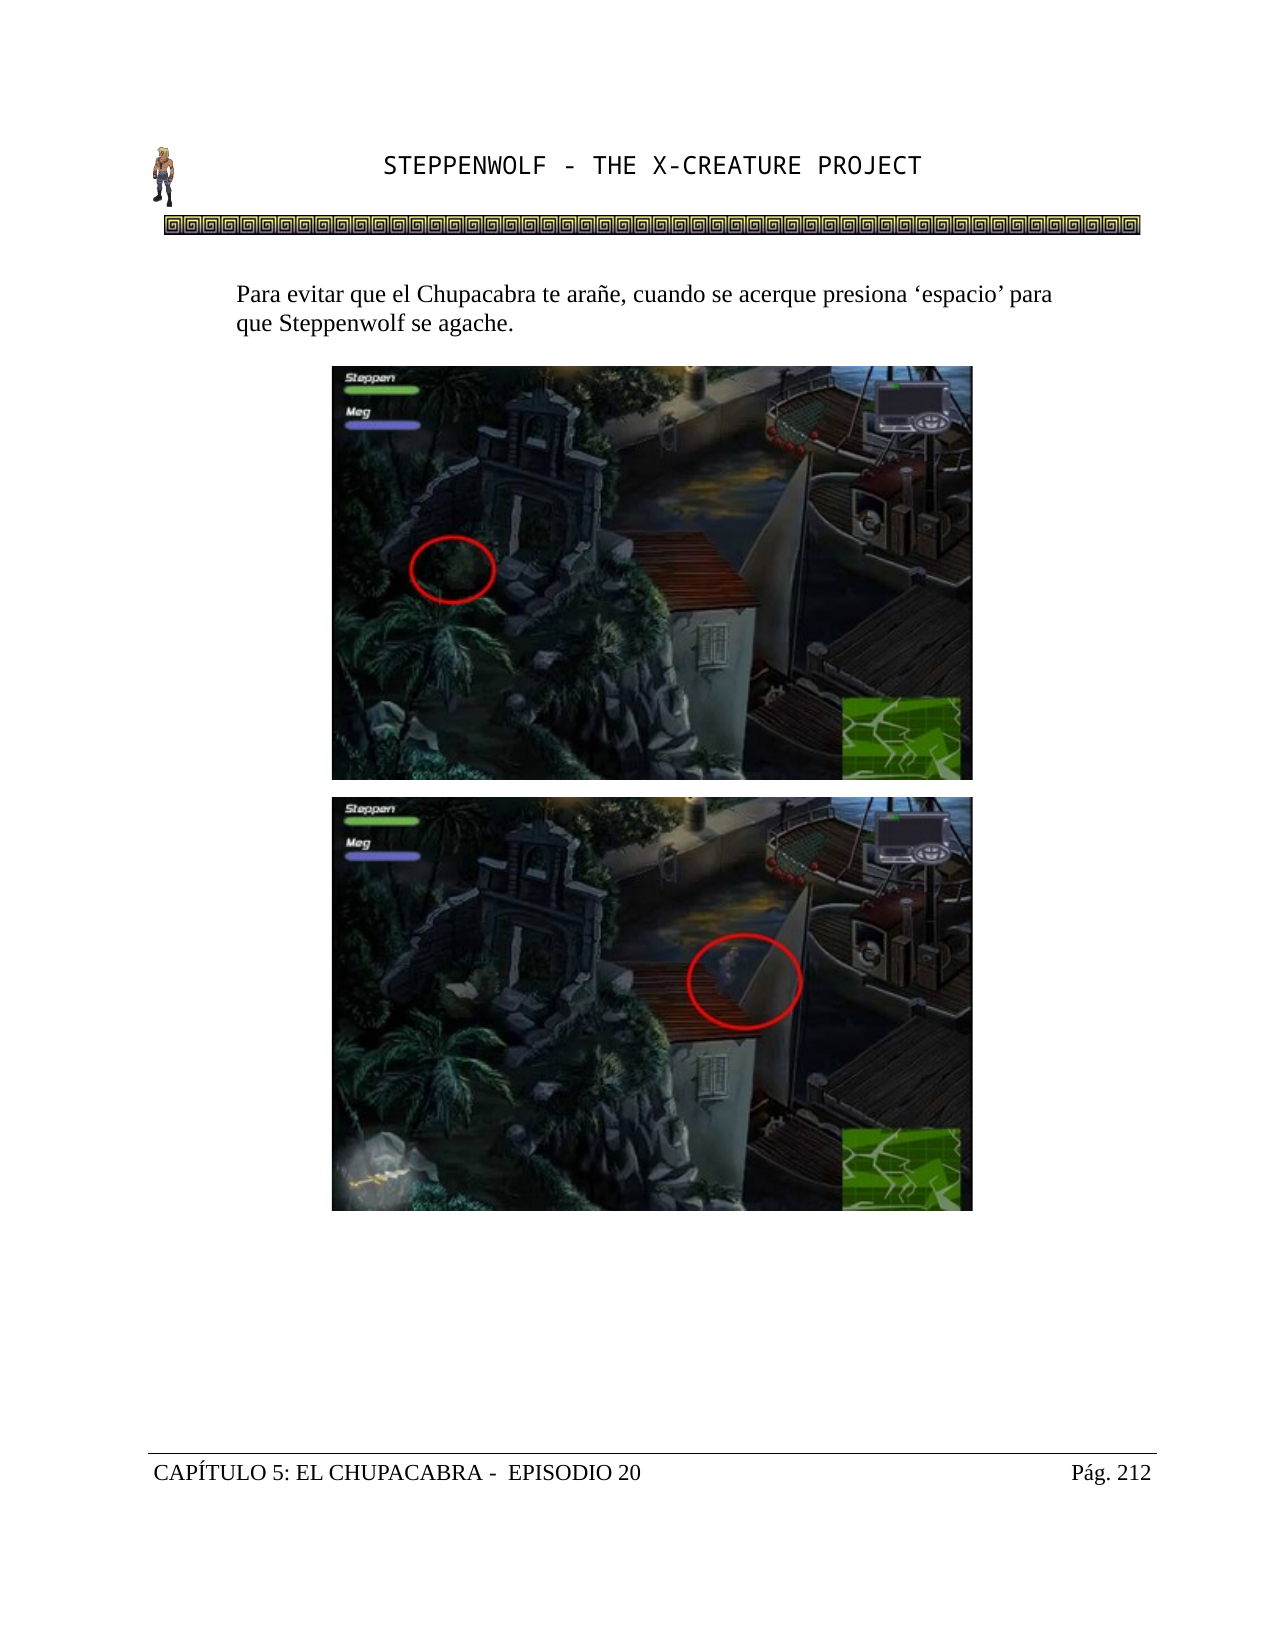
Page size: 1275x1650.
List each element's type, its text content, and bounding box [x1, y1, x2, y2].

picture [331, 797, 973, 1211]
picture [331, 366, 973, 780]
picture [164, 215, 1141, 235]
picture [147, 147, 181, 207]
text Para evitar que el Chupacabra te arañe, cuando se acerque presiona ‘espacio’ para que Steppenwolf se agache. [236, 279, 1068, 337]
